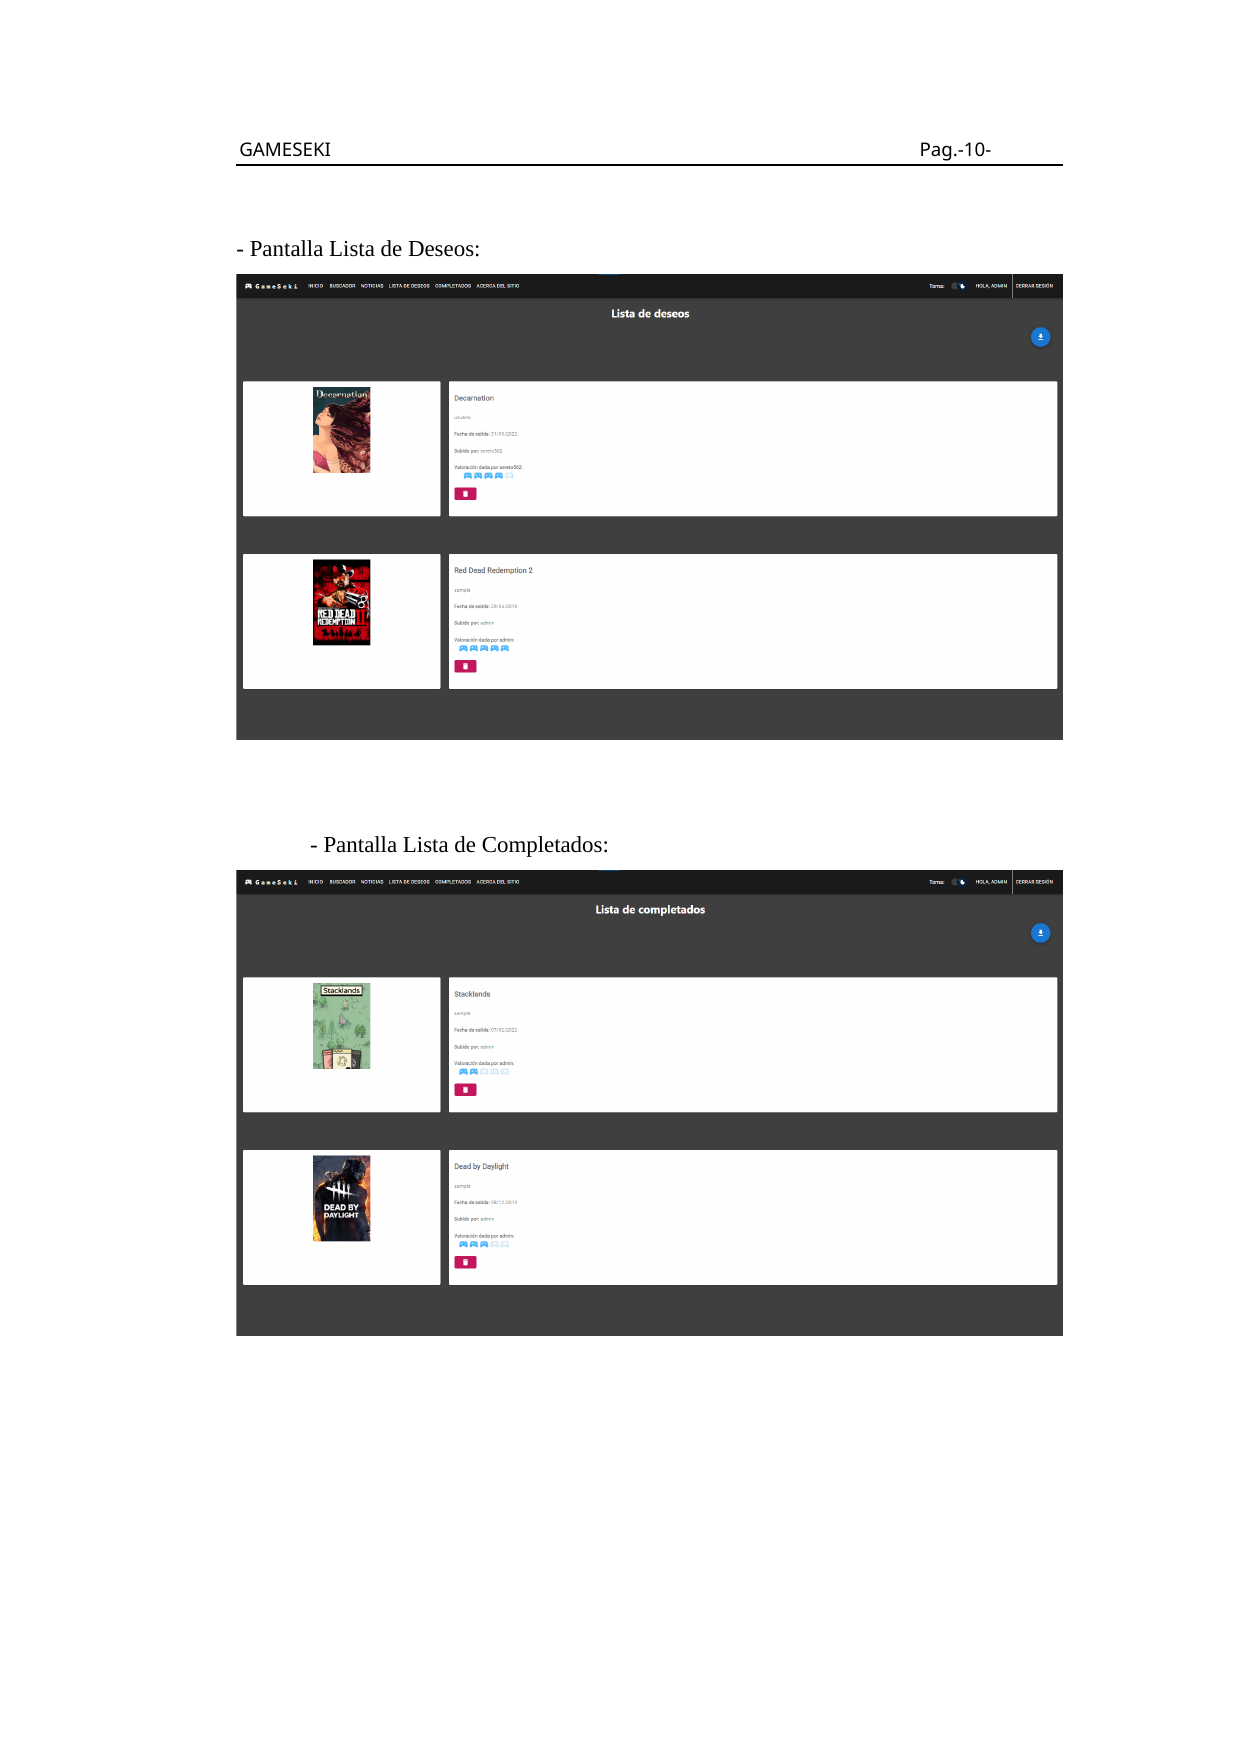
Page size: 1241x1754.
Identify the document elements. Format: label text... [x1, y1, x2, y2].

picture [236, 274, 1063, 740]
text - Pantalla Lista de Completados: [236, 831, 1063, 858]
text - Pantalla Lista de Deseos: [236, 235, 1063, 261]
picture [236, 870, 1063, 1336]
